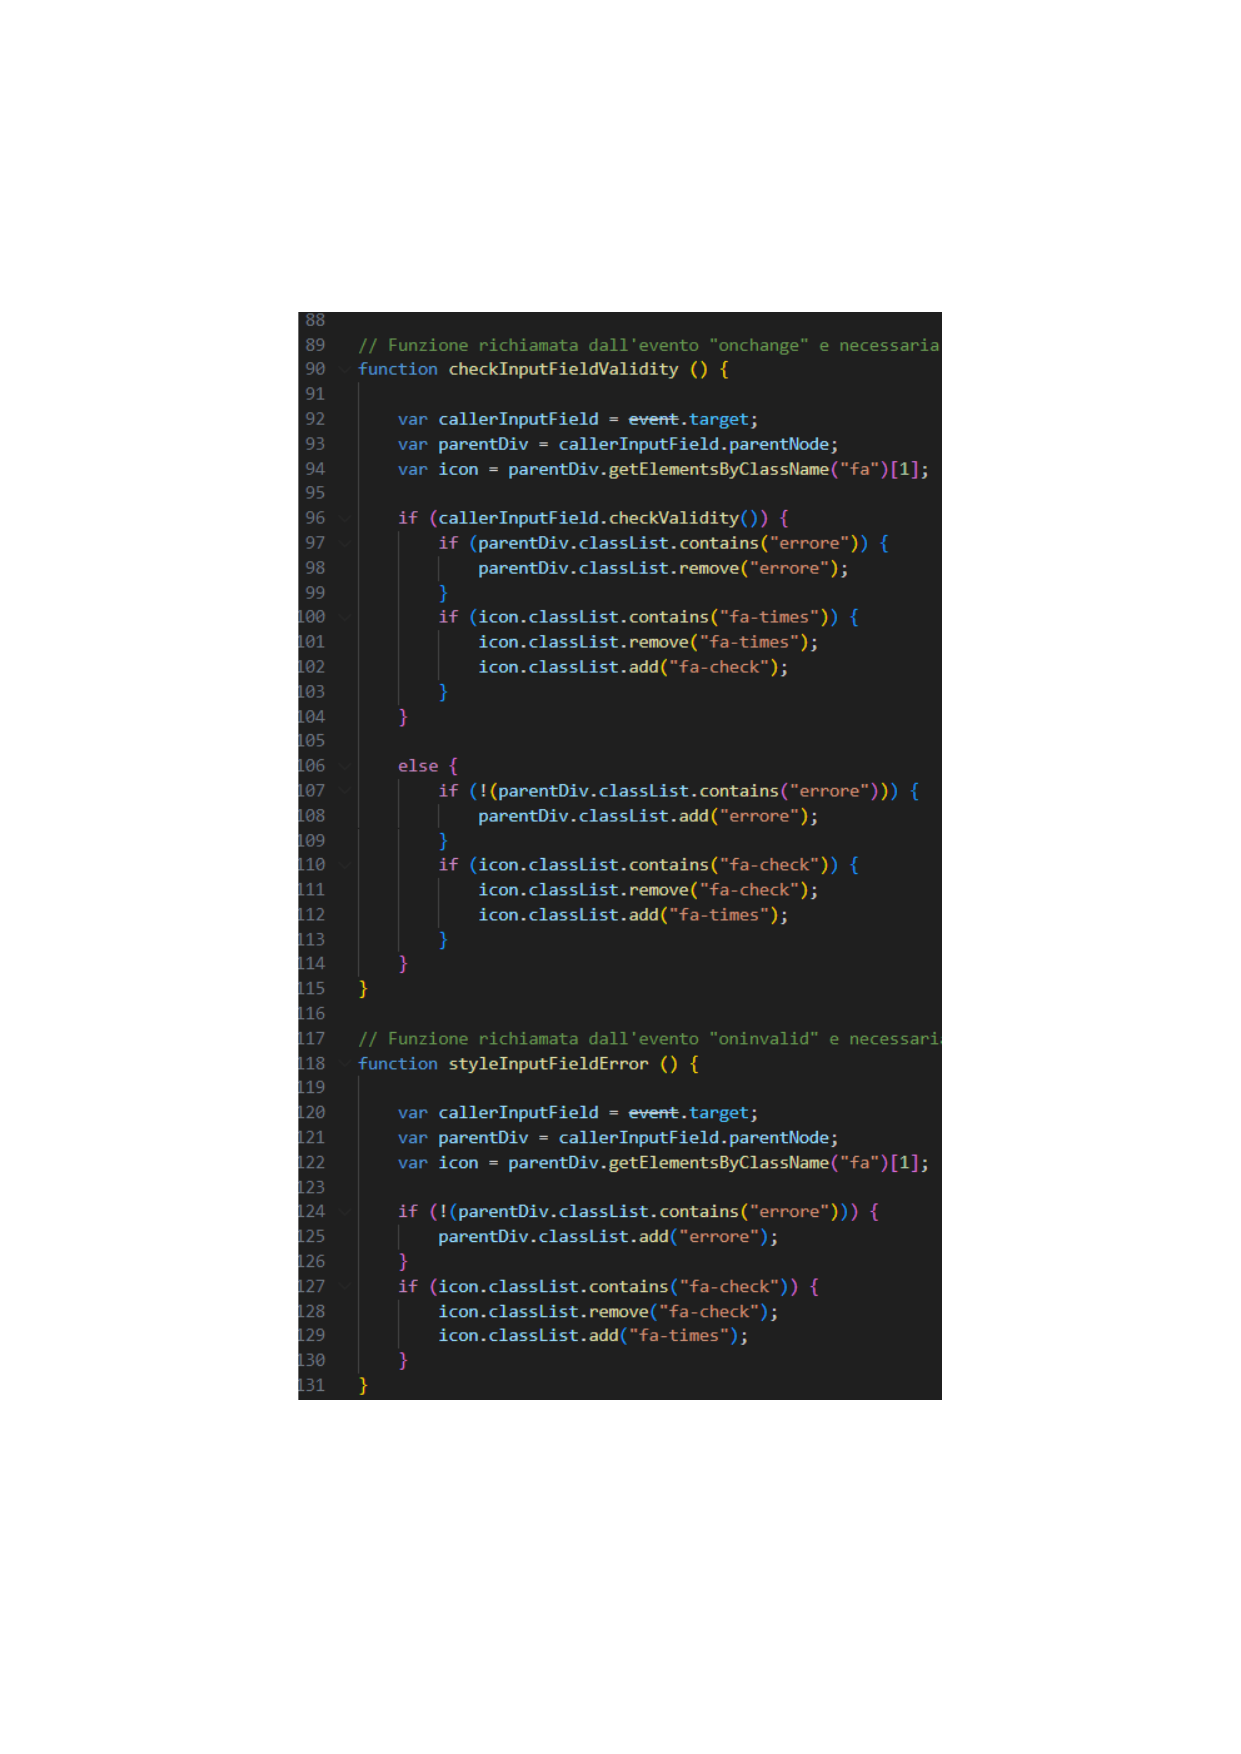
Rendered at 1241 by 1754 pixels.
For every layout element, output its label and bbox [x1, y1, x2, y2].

picture [298, 312, 942, 1400]
